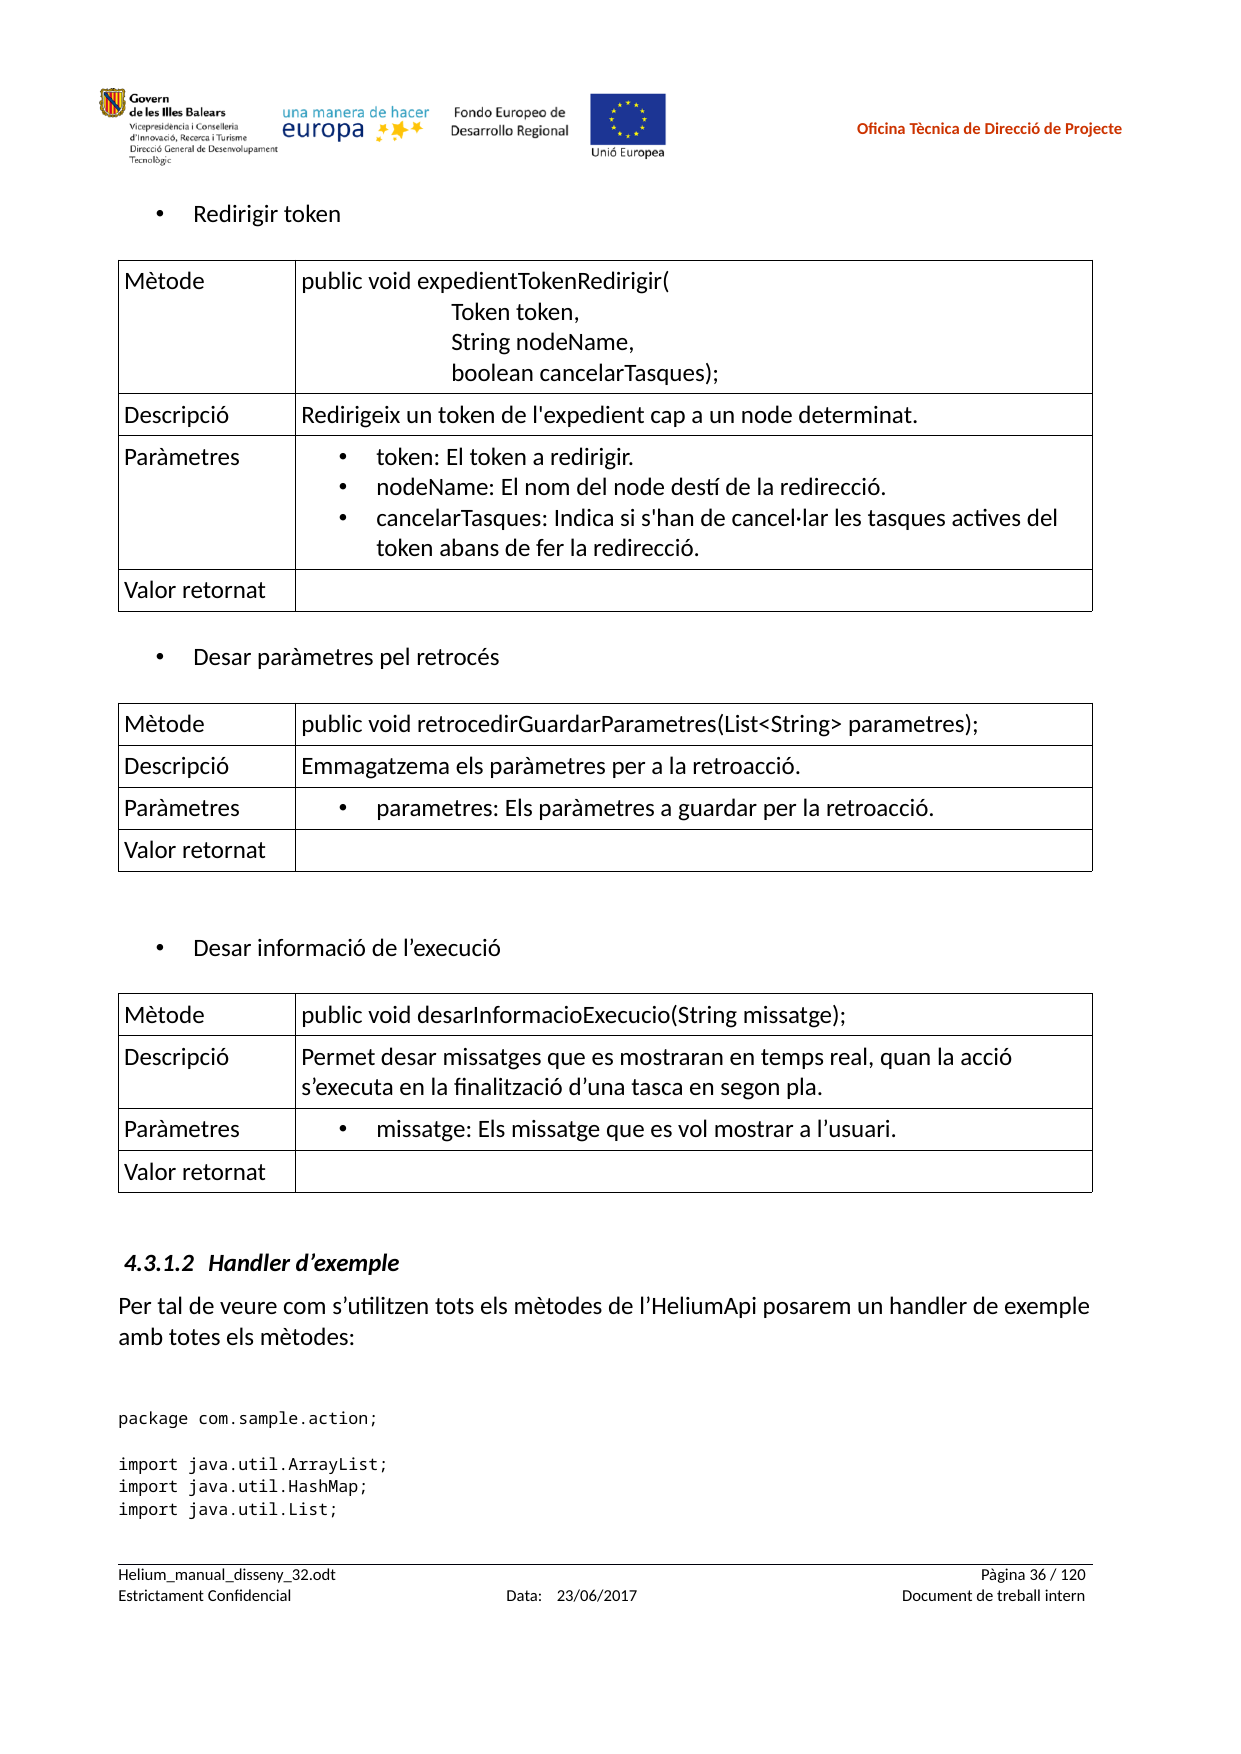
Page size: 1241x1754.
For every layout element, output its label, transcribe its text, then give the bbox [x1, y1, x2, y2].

text import java.util.ArrayList; [118, 1452, 1122, 1475]
subtitle Handler d’exemple [118, 1248, 1122, 1278]
table_cell parametres: Els paràmetres a guardar per la retroacció. [296, 788, 1092, 829]
table_cell Valor retornat [119, 1151, 295, 1192]
table_cell Valor retornat [119, 570, 295, 611]
table_cell Descripció [119, 1036, 295, 1108]
table_header public void expedientTokenRedirigir( Token token, String nodeName, boolean cancelarTasques); [296, 261, 1092, 393]
table_cell [296, 1151, 1092, 1192]
picture [99, 87, 668, 166]
list Redirigir token [156, 198, 1122, 229]
table_cell missatge: Els missatge que es vol mostrar a l’usuari. [296, 1109, 1092, 1150]
table_header public void desarInformacioExecucio(String missatge); [296, 994, 1092, 1035]
table_header Mètode [119, 261, 295, 393]
table_header public void retrocedirGuardarParametres(List<String> parametres); [296, 704, 1092, 745]
table_cell [296, 830, 1092, 871]
table_cell Descripció [119, 746, 295, 787]
text package com.sample.action; [118, 1407, 1122, 1430]
table_header Mètode [119, 994, 295, 1035]
text import java.util.HashMap; [118, 1475, 1122, 1498]
text import java.util.List; [118, 1498, 1122, 1521]
table_cell Valor retornat [119, 830, 295, 871]
table_cell Paràmetres [119, 436, 295, 569]
text Per tal de veure com s’utilitzen tots els mètodes de l’HeliumApi posarem un handler de exemple amb totes els mètodes: [118, 1290, 1122, 1351]
table_cell Descripció [119, 394, 295, 435]
table_cell token: El token a redirigir. nodeName: El nom del node destí de la redirecció. cancelarTasques: Indica si s'han de cancel·lar les tasques actives del token abans de fer la redirecció. [296, 436, 1092, 569]
table_cell Redirigeix un token de l'expedient cap a un node determinat. [296, 394, 1092, 435]
table_cell Paràmetres [119, 1109, 295, 1150]
table_cell Emmagatzema els paràmetres per a la retroacció. [296, 746, 1092, 787]
list Desar informació de l’execució [156, 932, 1122, 963]
table_cell Paràmetres [119, 788, 295, 829]
table_cell [296, 570, 1092, 611]
table_cell Permet desar missatges que es mostraran en temps real, quan la acció s’executa en la finalització d’una tasca en segon pla. [296, 1036, 1092, 1108]
list Desar paràmetres pel retrocés [156, 642, 1122, 672]
table_header Mètode [119, 704, 295, 745]
